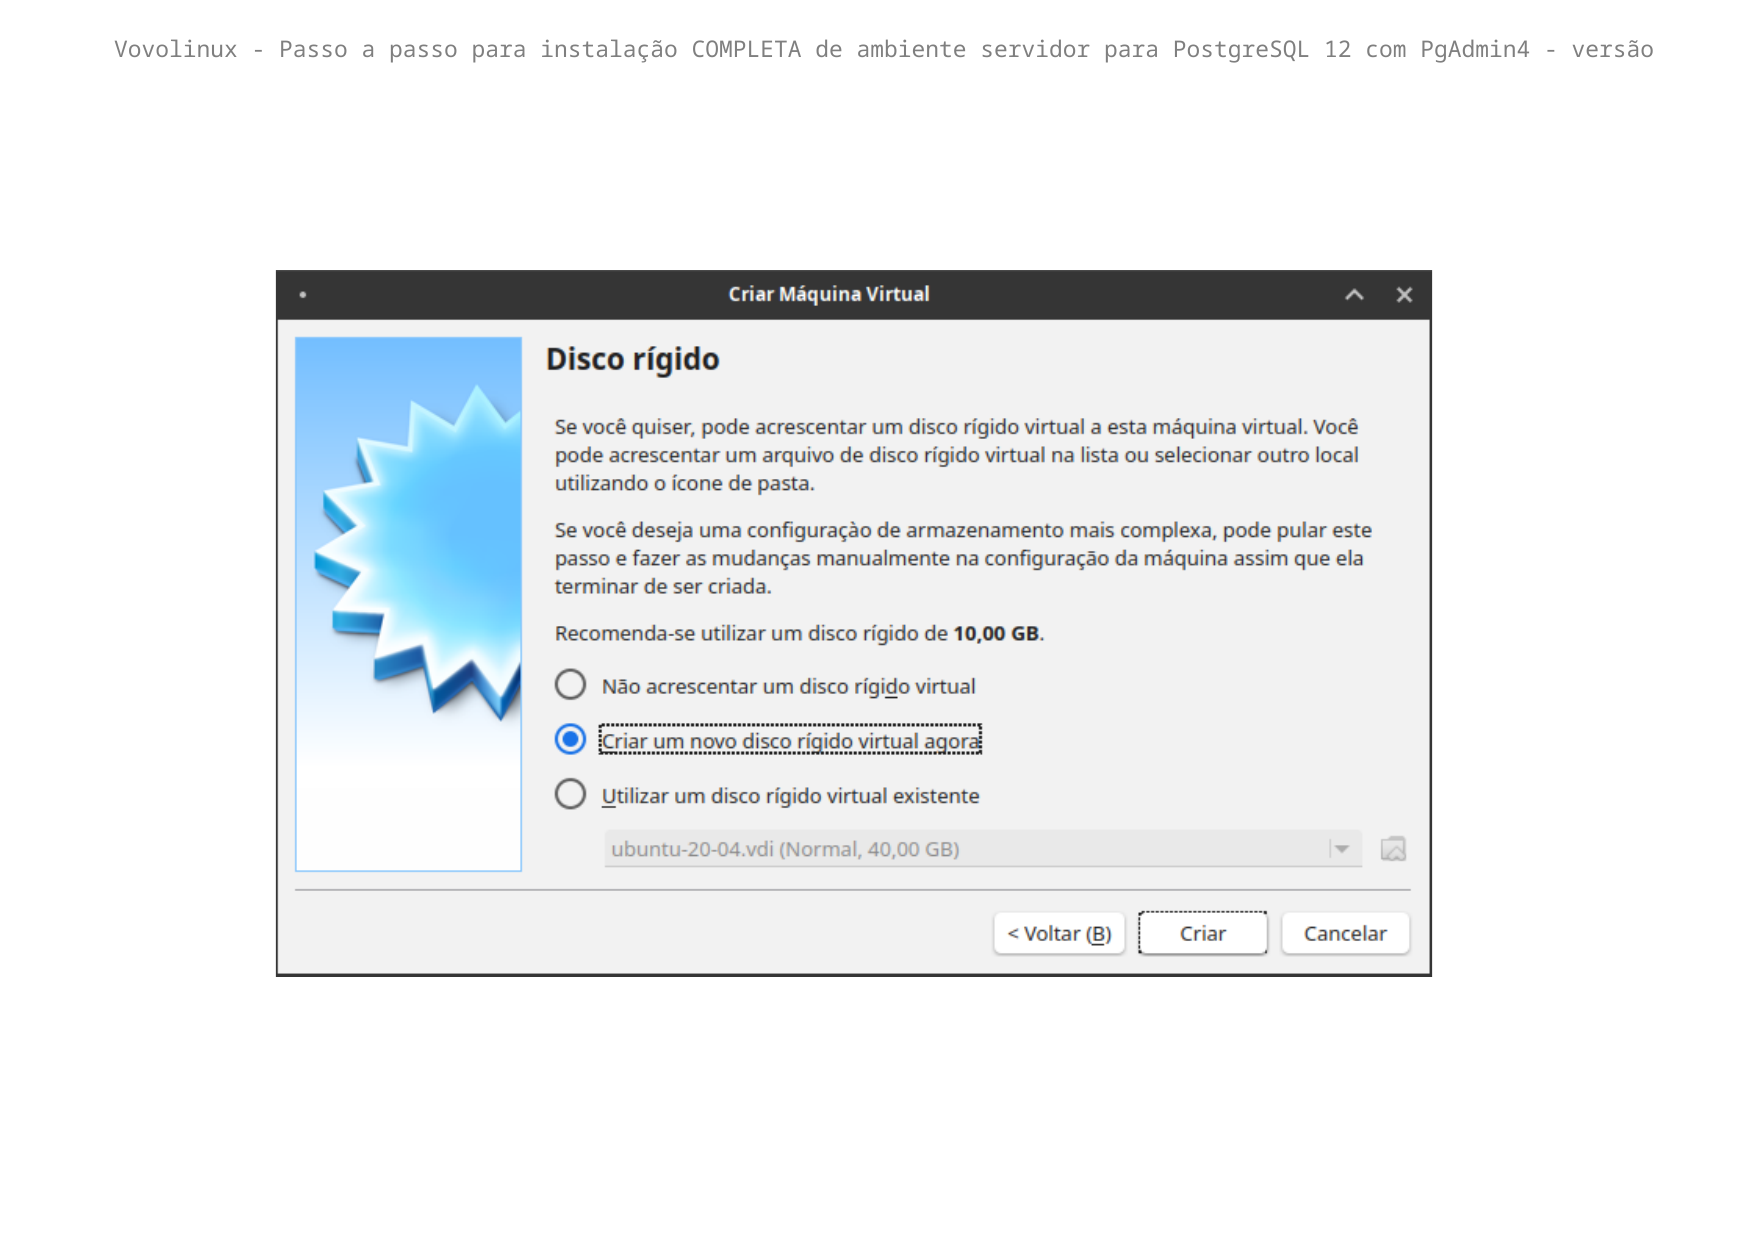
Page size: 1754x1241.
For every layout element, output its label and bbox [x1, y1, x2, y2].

picture [275, 270, 1433, 977]
